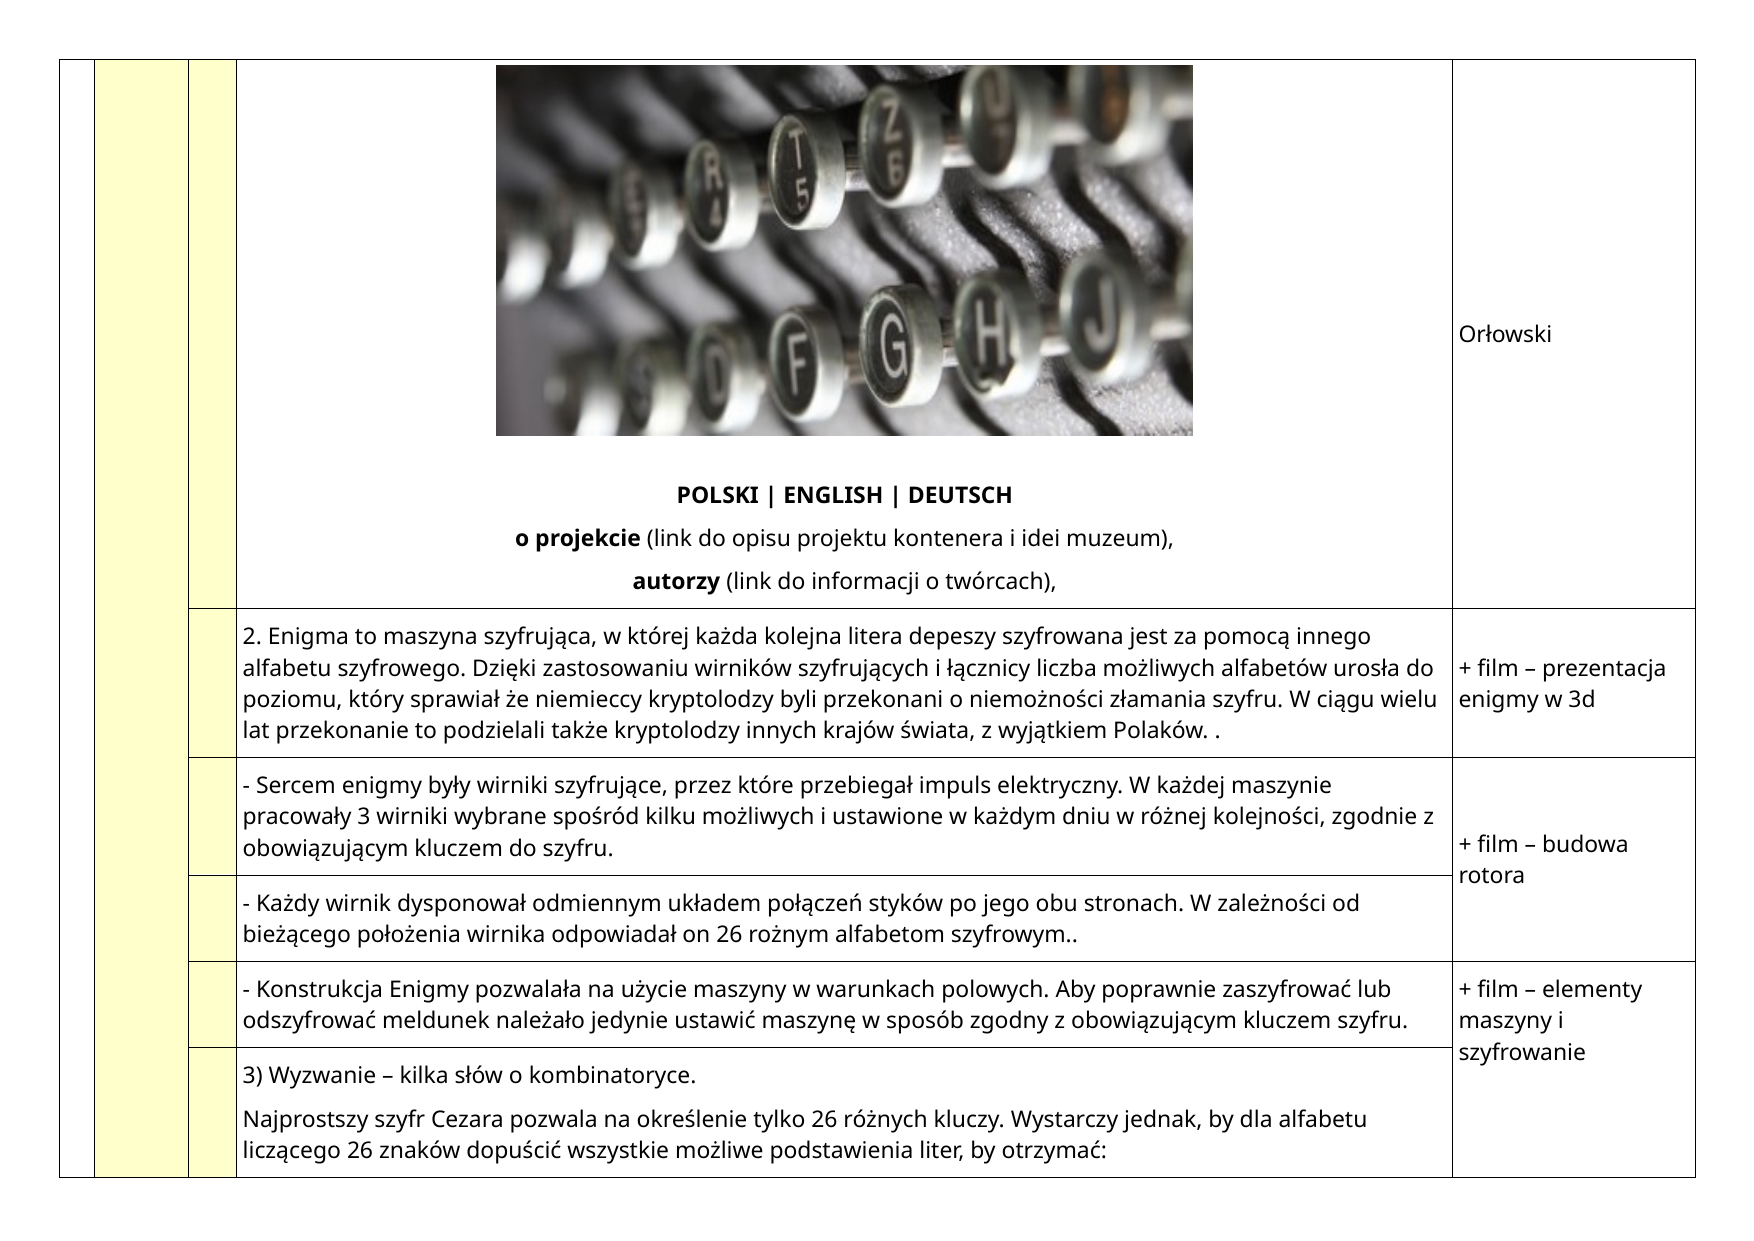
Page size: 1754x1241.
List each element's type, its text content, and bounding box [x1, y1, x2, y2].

table_cell - Sercem enigmy były wirniki szyfrujące, przez które przebiegał impuls elektryczny. W każdej maszynie pracowały 3 wirniki wybrane spośród kilku możliwych i ustawione w każdym dniu w różnej kolejności, zgodnie z obowiązującym kluczem do szyfru. [237, 758, 1452, 874]
table_cell [189, 609, 236, 757]
table_cell [189, 876, 236, 961]
table_cell - Konstrukcja Enigmy pozwalała na użycie maszyny w warunkach polowych. Aby poprawnie zaszyfrować lub odszyfrować meldunek należało jedynie ustawić maszynę w sposób zgodny z obowiązującym kluczem szyfru. [237, 962, 1452, 1047]
table_cell [189, 60, 236, 608]
table_cell Ściana lewa wewnątrz [60, 60, 94, 1177]
table_cell [189, 962, 236, 1047]
table_cell 3) Wyzwanie – kilka słów o kombinatoryce. Najprostszy szyfr Cezara pozwala na określenie tylko 26 różnych kluczy. Wystarczy jednak, by dla alfabetu liczącego 26 znaków dopuścić wszystkie możliwe podstawienia liter, by otrzymać: [237, 1048, 1452, 1177]
table_cell 2. Enigma to maszyna szyfrująca, w której każda kolejna litera depeszy szyfrowana jest za pomocą innego alfabetu szyfrowego. Dzięki zastosowaniu wirników szyfrujących i łącznicy liczba możliwych alfabetów urosła do poziomu, który sprawiał że niemieccy kryptolodzy byli przekonani o niemożności złamania szyfru. W ciągu wielu lat przekonanie to podzielali także kryptolodzy innych krajów świata, z wyjątkiem Polaków. . [237, 609, 1452, 757]
table_cell - Każdy wirnik dysponował odmiennym układem połączeń styków po jego obu stronach. W zależności od bieżącego położenia wirnika odpowiadał on 26 rożnym alfabetom szyfrowym.. [237, 876, 1452, 961]
table_cell [95, 60, 188, 1177]
picture [496, 65, 1193, 436]
table_cell [189, 758, 236, 874]
table_cell POLSKI | ENGLISH | DEUTSCH o projekcie (link do opisu projektu kontenera i idei muzeum), autorzy (link do informacji o twórcach), [237, 60, 1452, 608]
table_cell + film – elementy maszyny i szyfrowanie [1453, 962, 1695, 1177]
table_cell [189, 1048, 236, 1177]
table_cell + film – prezentacja enigmy w 3d [1453, 609, 1695, 757]
table_cell + film – budowa rotora [1453, 758, 1695, 961]
table_cell Orłowski [1453, 60, 1695, 608]
